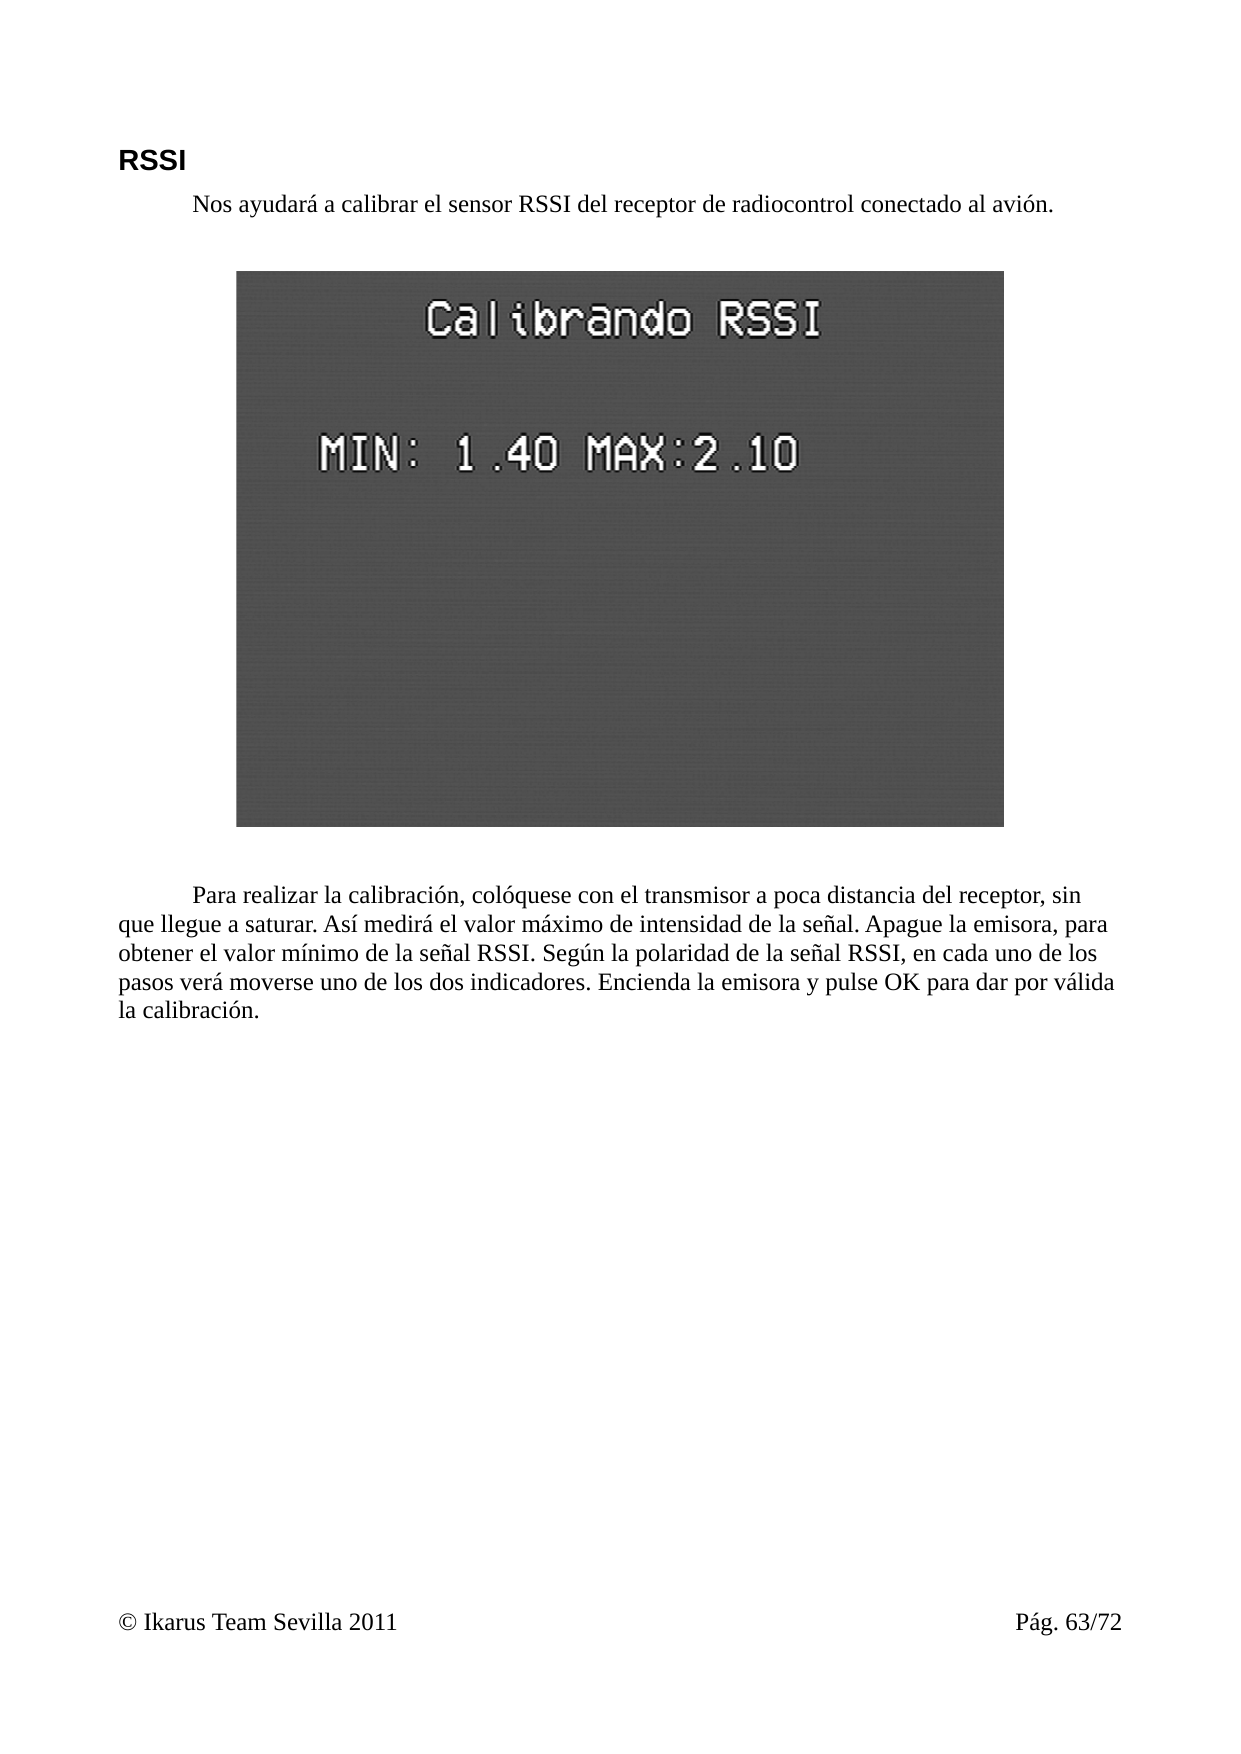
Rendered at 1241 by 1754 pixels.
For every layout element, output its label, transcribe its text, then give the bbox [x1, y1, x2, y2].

subtitle RSSI [118, 143, 1122, 177]
text Para realizar la calibración, colóquese con el transmisor a poca distancia del receptor, sin que llegue a saturar. Así medirá el valor máximo de intensidad de la señal. Apague la emisora, para obtener el valor mínimo de la señal RSSI. Según la polaridad de la señal RSSI, en cada uno de los pasos verá moverse uno de los dos indicadores. Encienda la emisora y pulse OK para dar por válida la calibración. [118, 881, 1122, 1024]
text Nos ayudará a calibrar el sensor RSSI del receptor de radiocontrol conectado al avión. [118, 189, 1122, 218]
picture [236, 271, 1004, 827]
